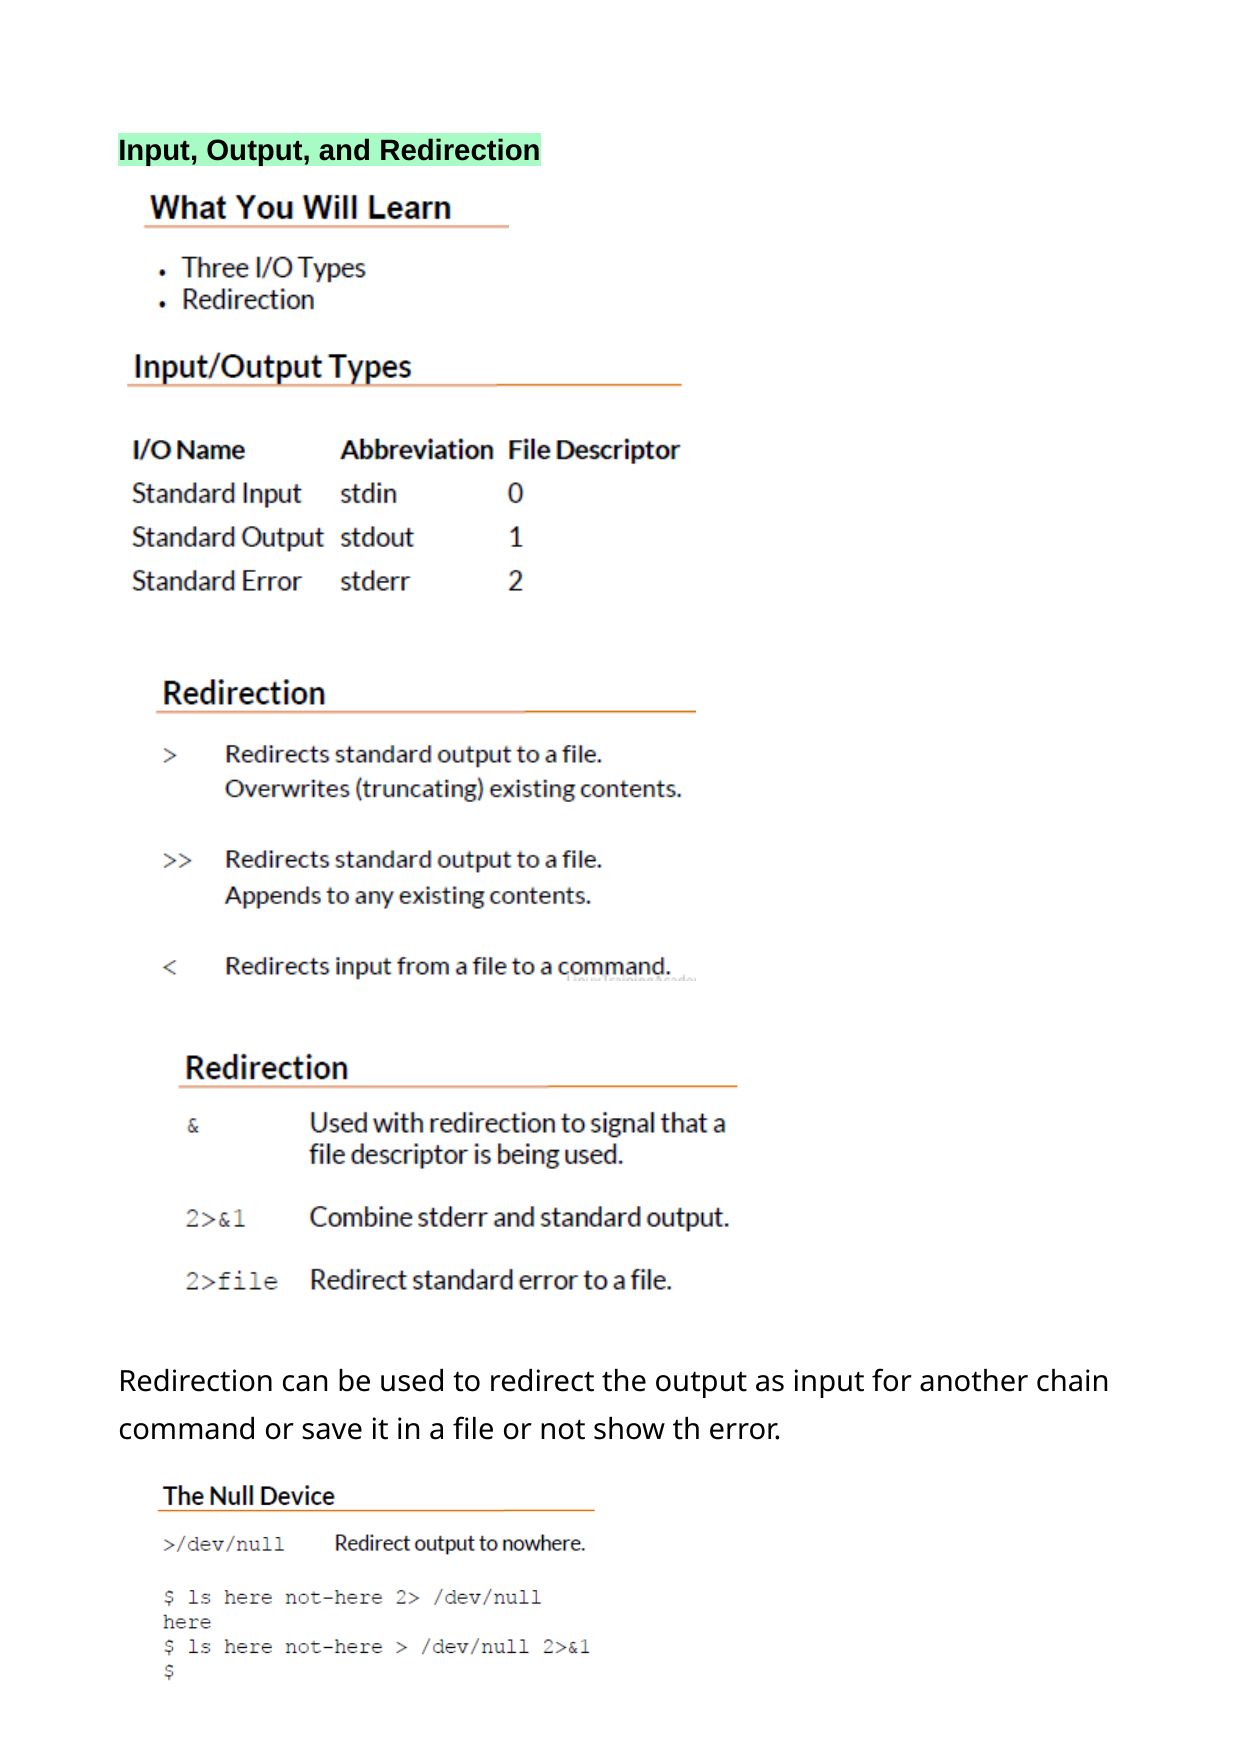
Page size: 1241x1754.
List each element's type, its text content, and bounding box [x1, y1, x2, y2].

subtitle Input, Output, and Redirection [541, 133, 1122, 166]
picture [173, 1048, 738, 1307]
picture [126, 342, 682, 608]
picture [151, 1473, 595, 1684]
picture [138, 668, 696, 981]
picture [140, 178, 509, 322]
text Redirection can be used to redirect the output as input for another chain command or save it in a file or not show th error. [118, 1361, 1122, 1448]
